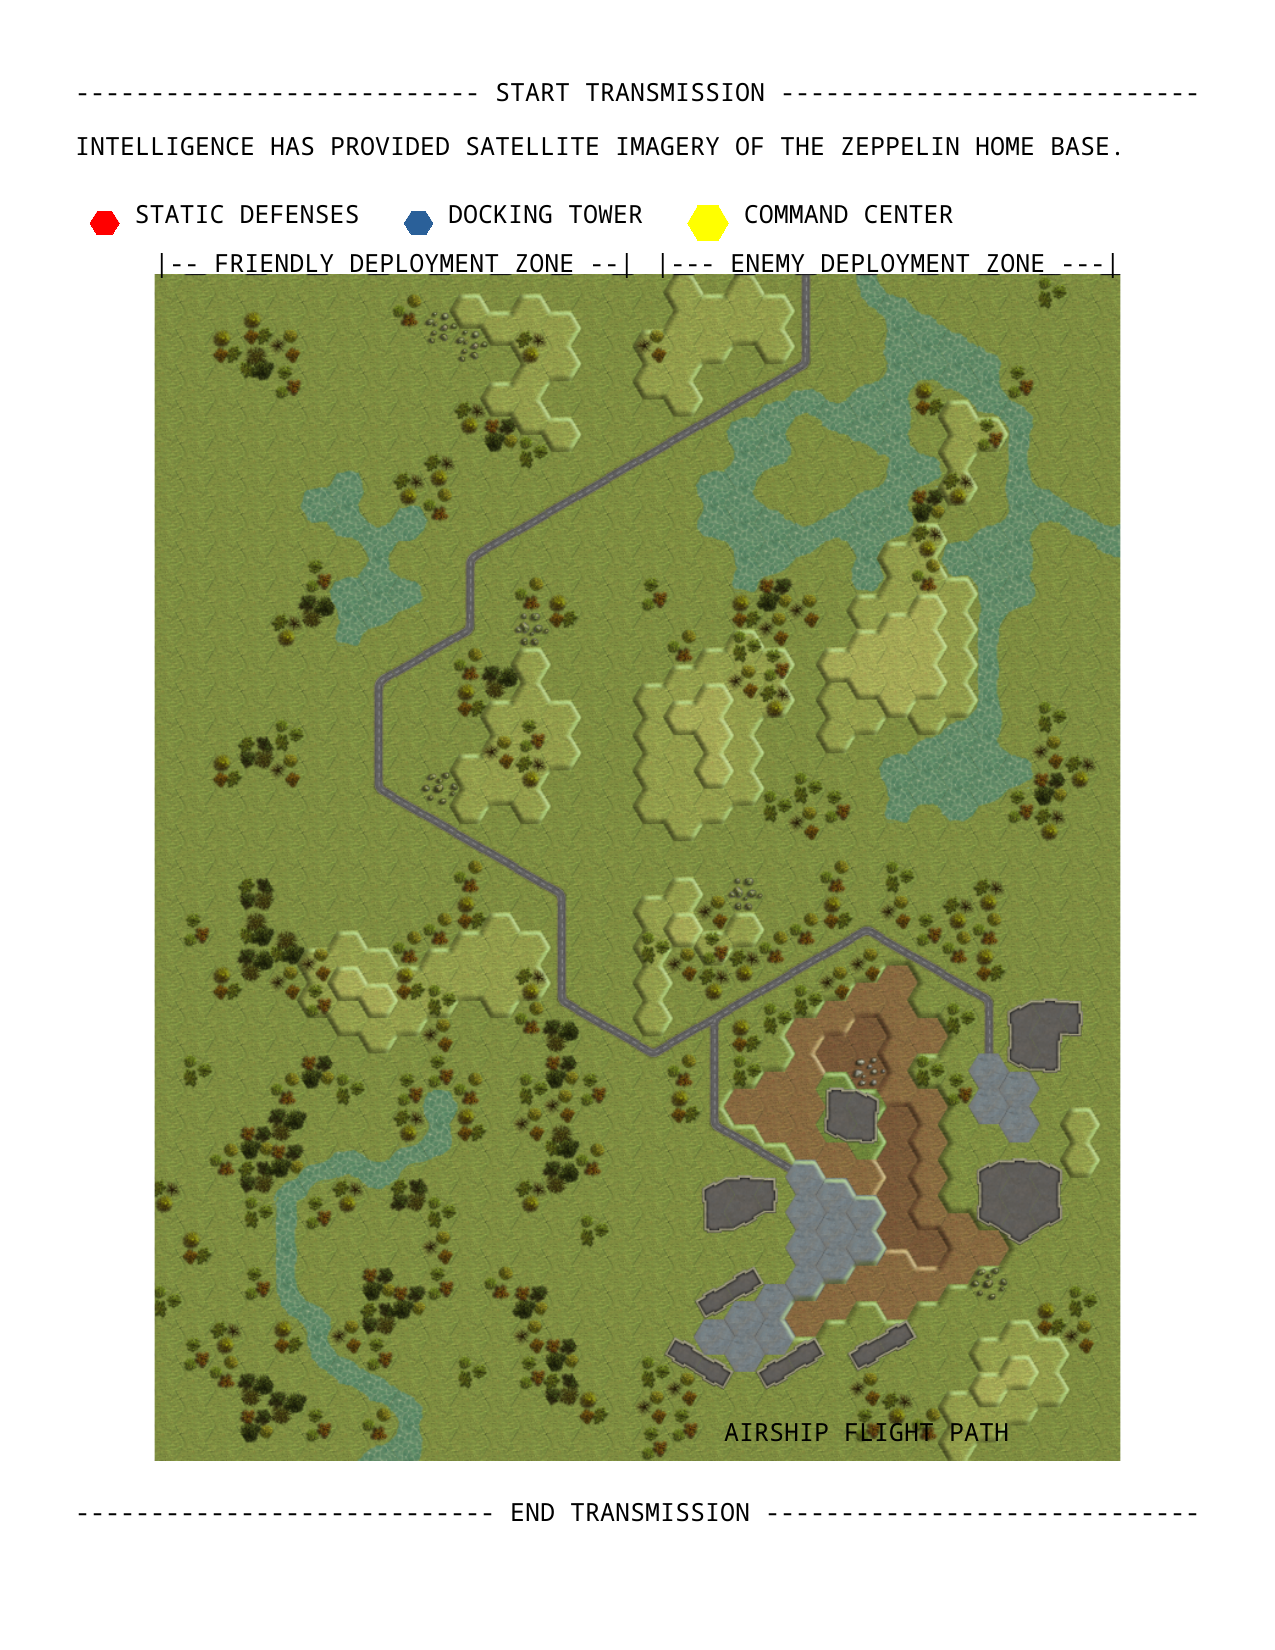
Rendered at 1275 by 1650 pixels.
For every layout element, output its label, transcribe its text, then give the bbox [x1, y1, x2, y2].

text INTELLIGENCE HAS PROVIDED SATELLITE IMAGERY OF THE ZEPPELIN HOME BASE. [75, 128, 1200, 162]
text STATIC DEFENSES DOCKING TOWER COMMAND CENTER [75, 196, 1200, 240]
text ---------------------------- END TRANSMISSION ----------------------------- [75, 1495, 1200, 1529]
text --------------------------- START TRANSMISSION ---------------------------- [75, 75, 1200, 109]
picture [154, 274, 1121, 1461]
